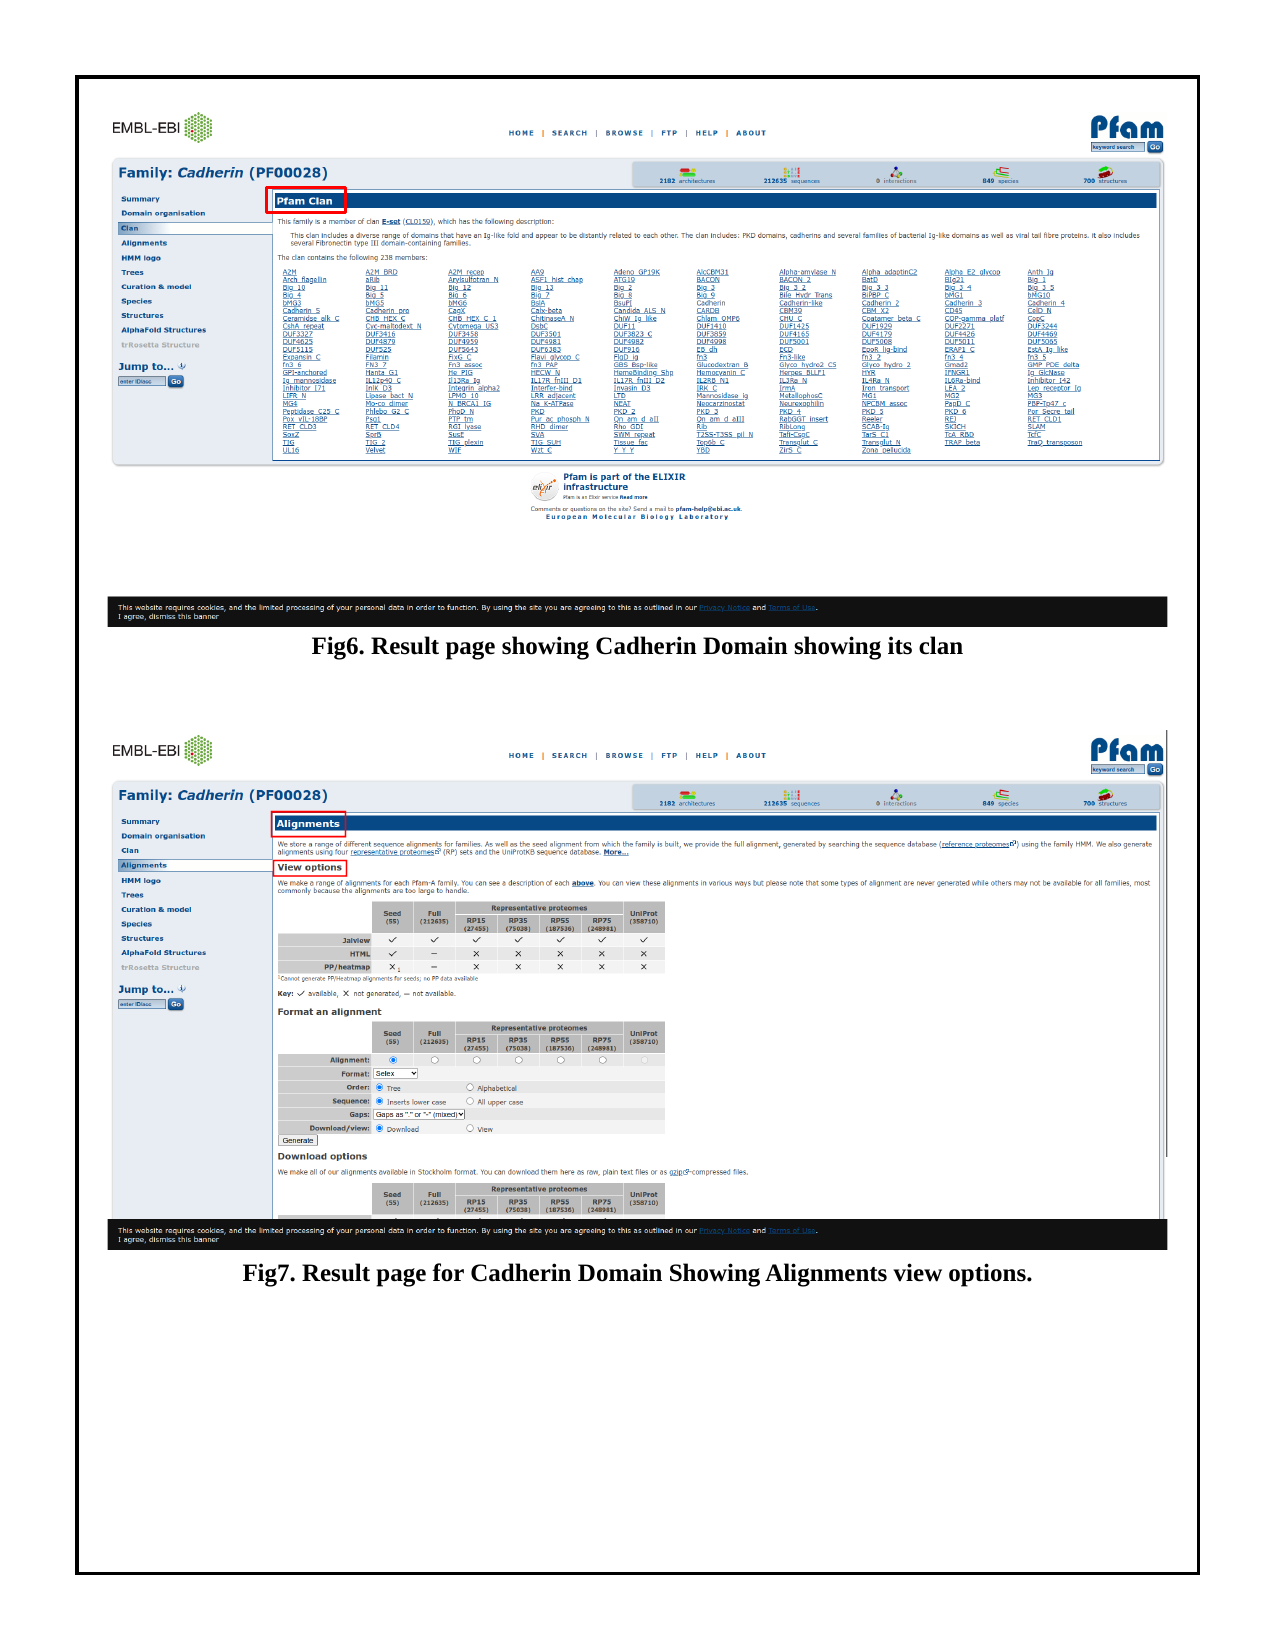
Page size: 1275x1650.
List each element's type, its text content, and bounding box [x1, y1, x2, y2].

picture [107, 729, 1168, 1250]
text Fig6. Result page showing Cadherin Domain showing its clan [108, 627, 1167, 659]
picture [107, 107, 1168, 627]
text Fig7. Result page for Cadherin Domain Showing Alignments view options. [108, 1250, 1167, 1287]
